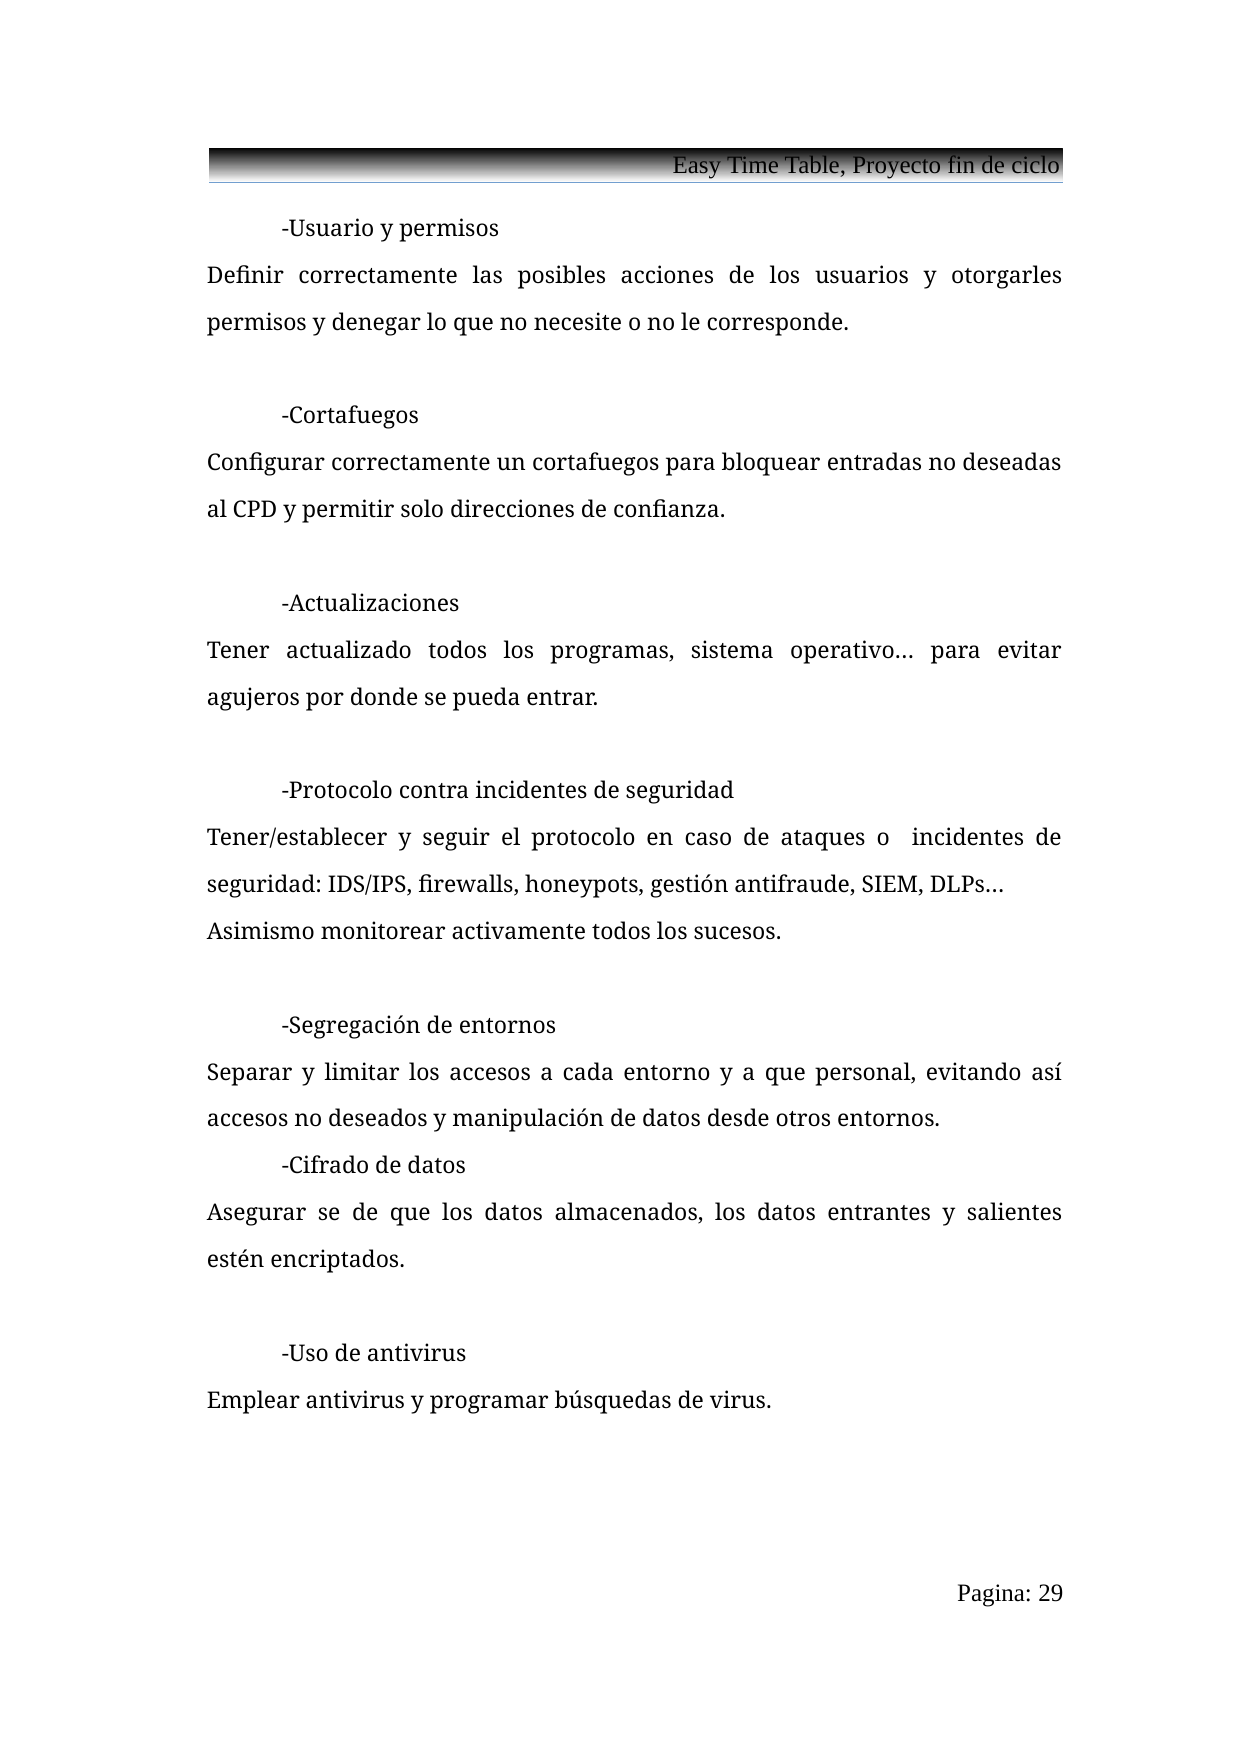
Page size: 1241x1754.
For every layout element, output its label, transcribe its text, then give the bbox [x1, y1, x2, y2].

text -Actualizaciones [207, 587, 1063, 618]
text Asegurar se de que los datos almacenados, los datos entrantes y salientes estén encriptados. [207, 1196, 1063, 1274]
text -Protocolo contra incidentes de seguridad [207, 774, 1063, 806]
text Tener/establecer y seguir el protocolo en caso de ataques o incidentes de seguridad: IDS/IPS, firewalls, honeypots, gestión antifraude, SIEM, DLPs… [207, 821, 1063, 899]
text -Segregación de entornos [207, 1009, 1063, 1040]
text Tener actualizado todos los programas, sistema operativo… para evitar agujeros por donde se pueda entrar. [207, 634, 1063, 712]
text -Cortafuegos [207, 399, 1063, 431]
text -Usuario y permisos [207, 212, 1063, 243]
text Definir correctamente las posibles acciones de los usuarios y otorgarles permisos y denegar lo que no necesite o no le corresponde. [207, 259, 1063, 337]
text Emplear antivirus y programar búsquedas de virus. [207, 1384, 1063, 1415]
text Asimismo monitorear activamente todos los sucesos. [207, 915, 1063, 946]
text Configurar correctamente un cortafuegos para bloquear entradas no deseadas al CPD y permitir solo direcciones de confianza. [207, 446, 1063, 524]
text -Cifrado de datos [207, 1149, 1063, 1181]
text -Uso de antivirus [207, 1337, 1063, 1368]
text Separar y limitar los accesos a cada entorno y a que personal, evitando así accesos no deseados y manipulación de datos desde otros entornos. [207, 1056, 1063, 1134]
